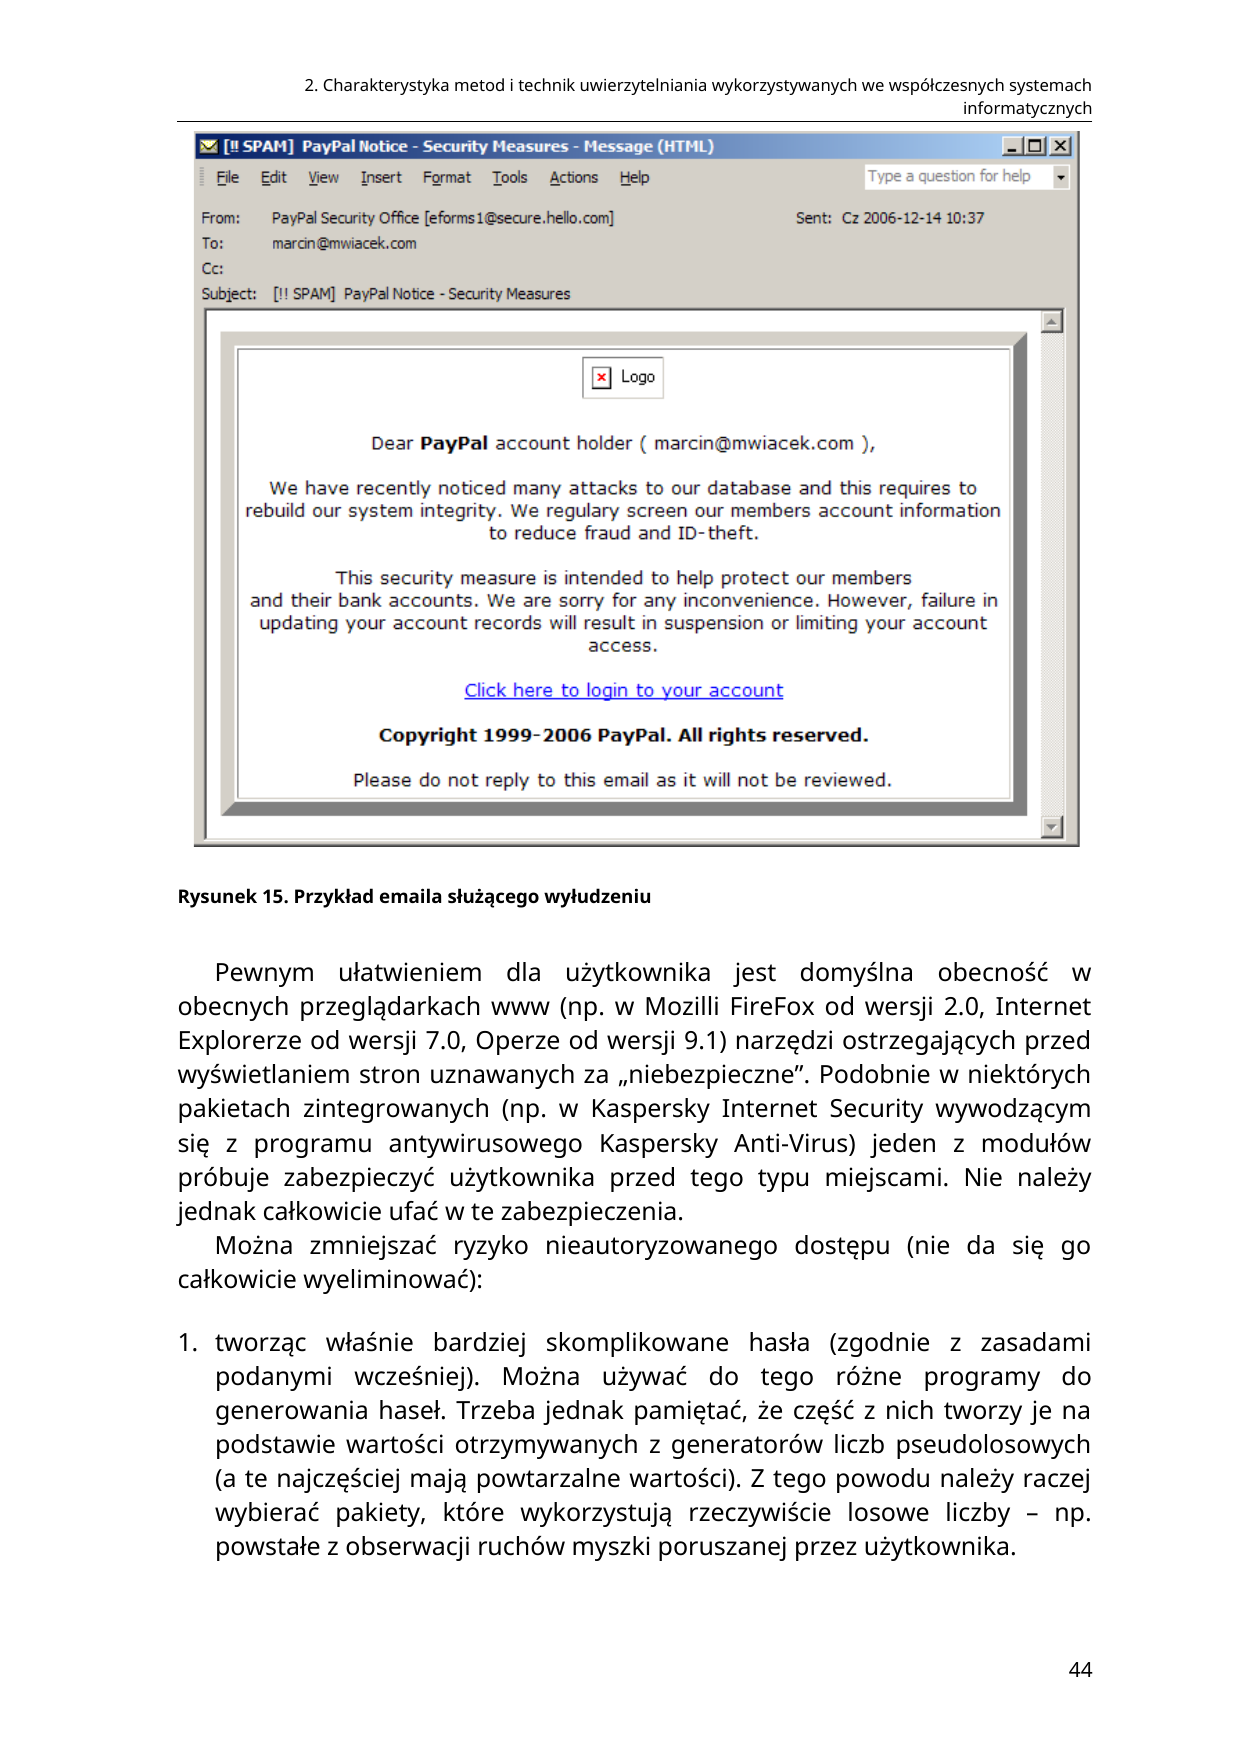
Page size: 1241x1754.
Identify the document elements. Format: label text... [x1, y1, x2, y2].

text Pewnym ułatwieniem dla użytkownika jest domyślna obecność w obecnych przeglądarkach www (np. w Mozilli FireFox od wersji 2.0, Internet Explorerze od wersji 7.0, Operze od wersji 9.1) narzędzi ostrzegających przed wyświetlaniem stron uznawanych za „niebezpieczne”. Podobnie w niektórych pakietach zintegrowanych (np. w Kaspersky Internet Security wywodzącym się z programu antywirusowego Kaspersky Anti-Virus) jeden z modułów próbuje zabezpieczyć użytkownika przed tego typu miejscami. Nie należy jednak całkowicie ufać w te zabezpieczenia. [177, 955, 1092, 1227]
text Można zmniejszać ryzyko nieautoryzowanego dostępu (nie da się go całkowicie wyeliminować): [177, 1227, 1092, 1296]
text Rysunek 15. Przykład emaila służącego wyłudzeniu [177, 884, 1097, 909]
picture [193, 131, 1080, 847]
list tworząc właśnie bardziej skomplikowane hasła (zgodnie z zasadami podanymi wcześniej). Można używać do tego różne programy do generowania haseł. Trzeba jednak pamiętać, że część z nich tworzy je na podstawie wartości otrzymywanych z generatorów liczb pseudolosowych (a te najczęściej mają powtarzalne wartości). Z tego powodu należy raczej wybierać pakiety, które wykorzystują rzeczywiście losowe liczby – np. powstałe z obserwacji ruchów myszki poruszanej przez użytkownika. [177, 1325, 1092, 1563]
